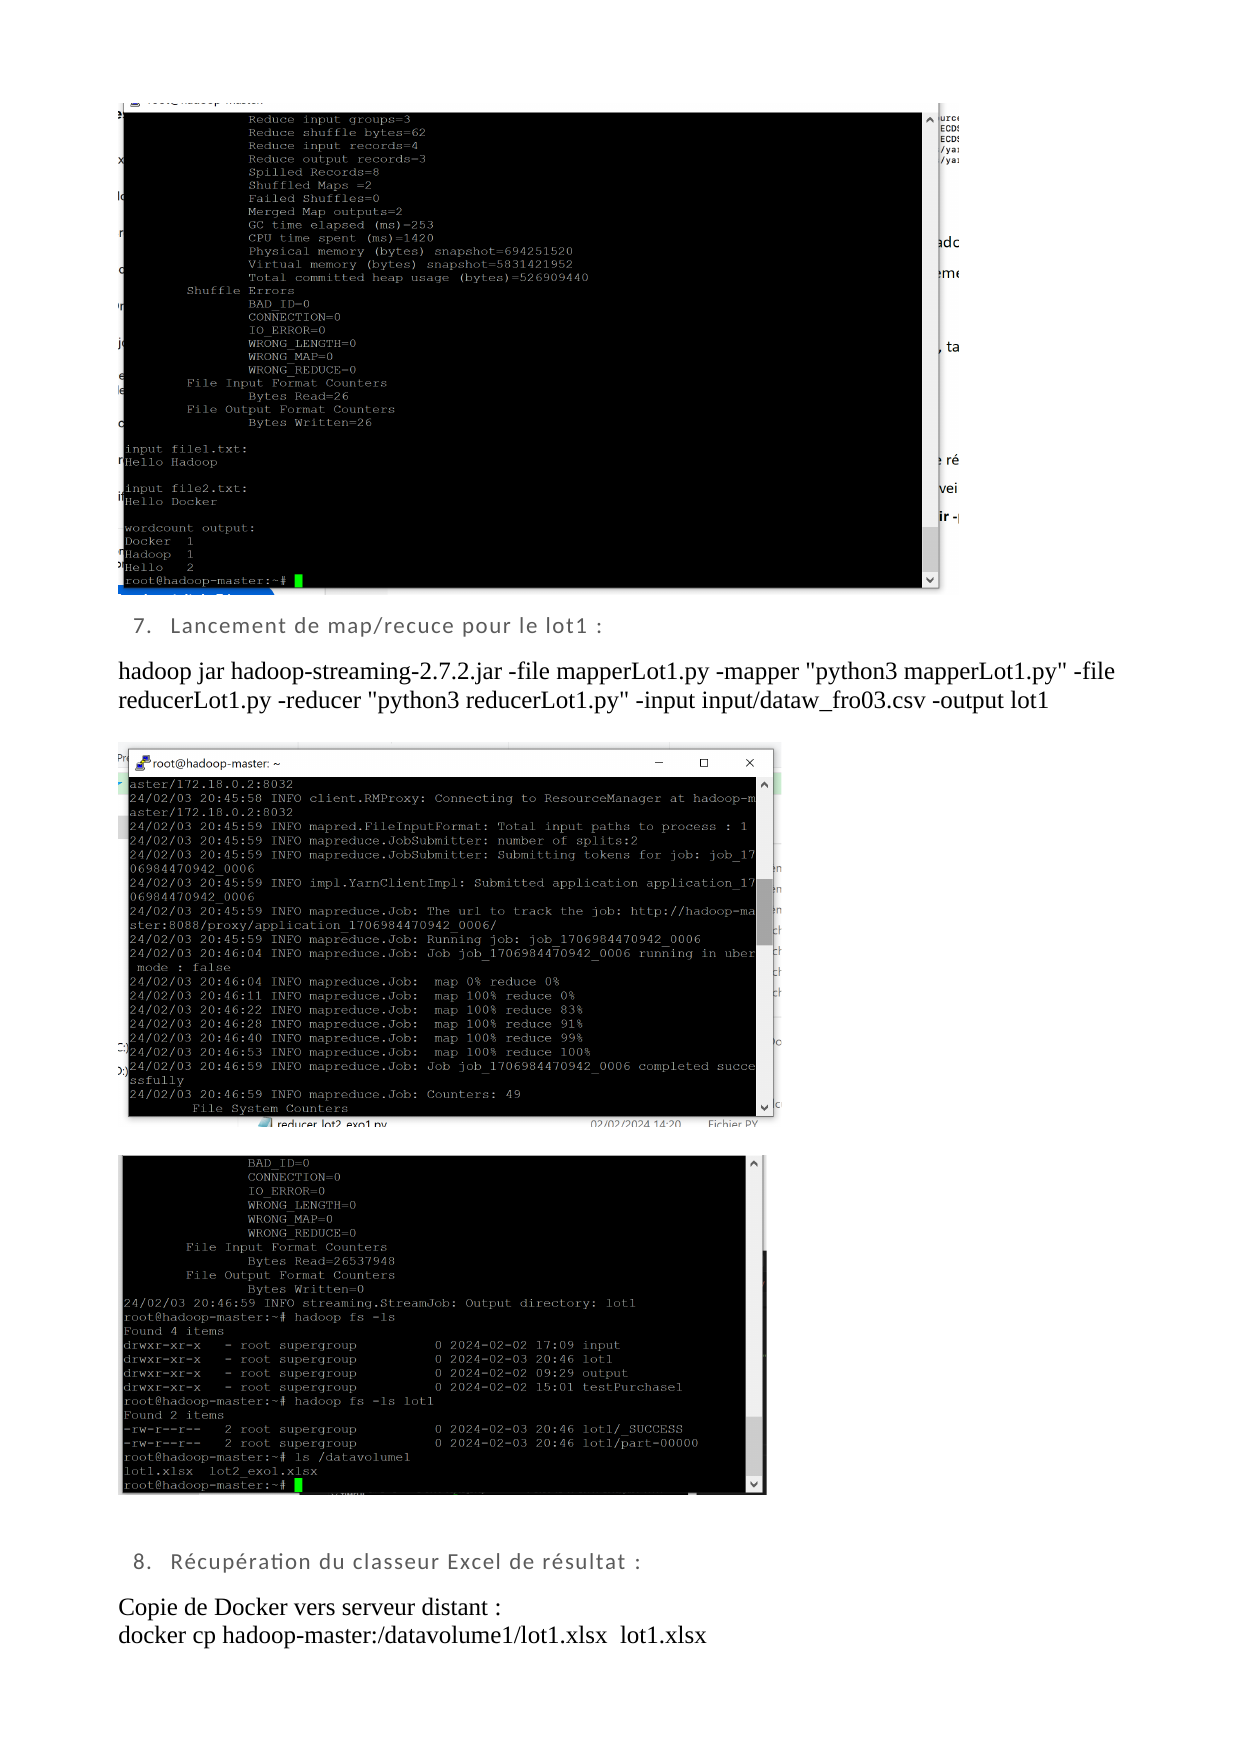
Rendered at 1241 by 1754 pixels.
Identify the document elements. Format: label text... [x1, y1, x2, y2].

picture [118, 103, 417, 595]
picture [118, 742, 314, 1107]
text docker cp hadoop-master:/datavolume1/lot1.xlsx lot1.xlsx [118, 1621, 1122, 1649]
text Copie de Docker vers serveur distant : [118, 1592, 1122, 1621]
text hadoop jar hadoop-streaming-2.7.2.jar -file mapperLot1.py -mapper "python3 mapperLot1.py" -file reducerLot1.py -reducer "python3 reducerLot1.py" -input input/dataw_fro03.csv -output lot1 [118, 656, 1122, 713]
subtitle Lancement de map/recuce pour le lot1 : [133, 611, 1122, 639]
subtitle Récupération du classeur Excel de résultat : [133, 1547, 1122, 1575]
picture [118, 1155, 315, 1463]
